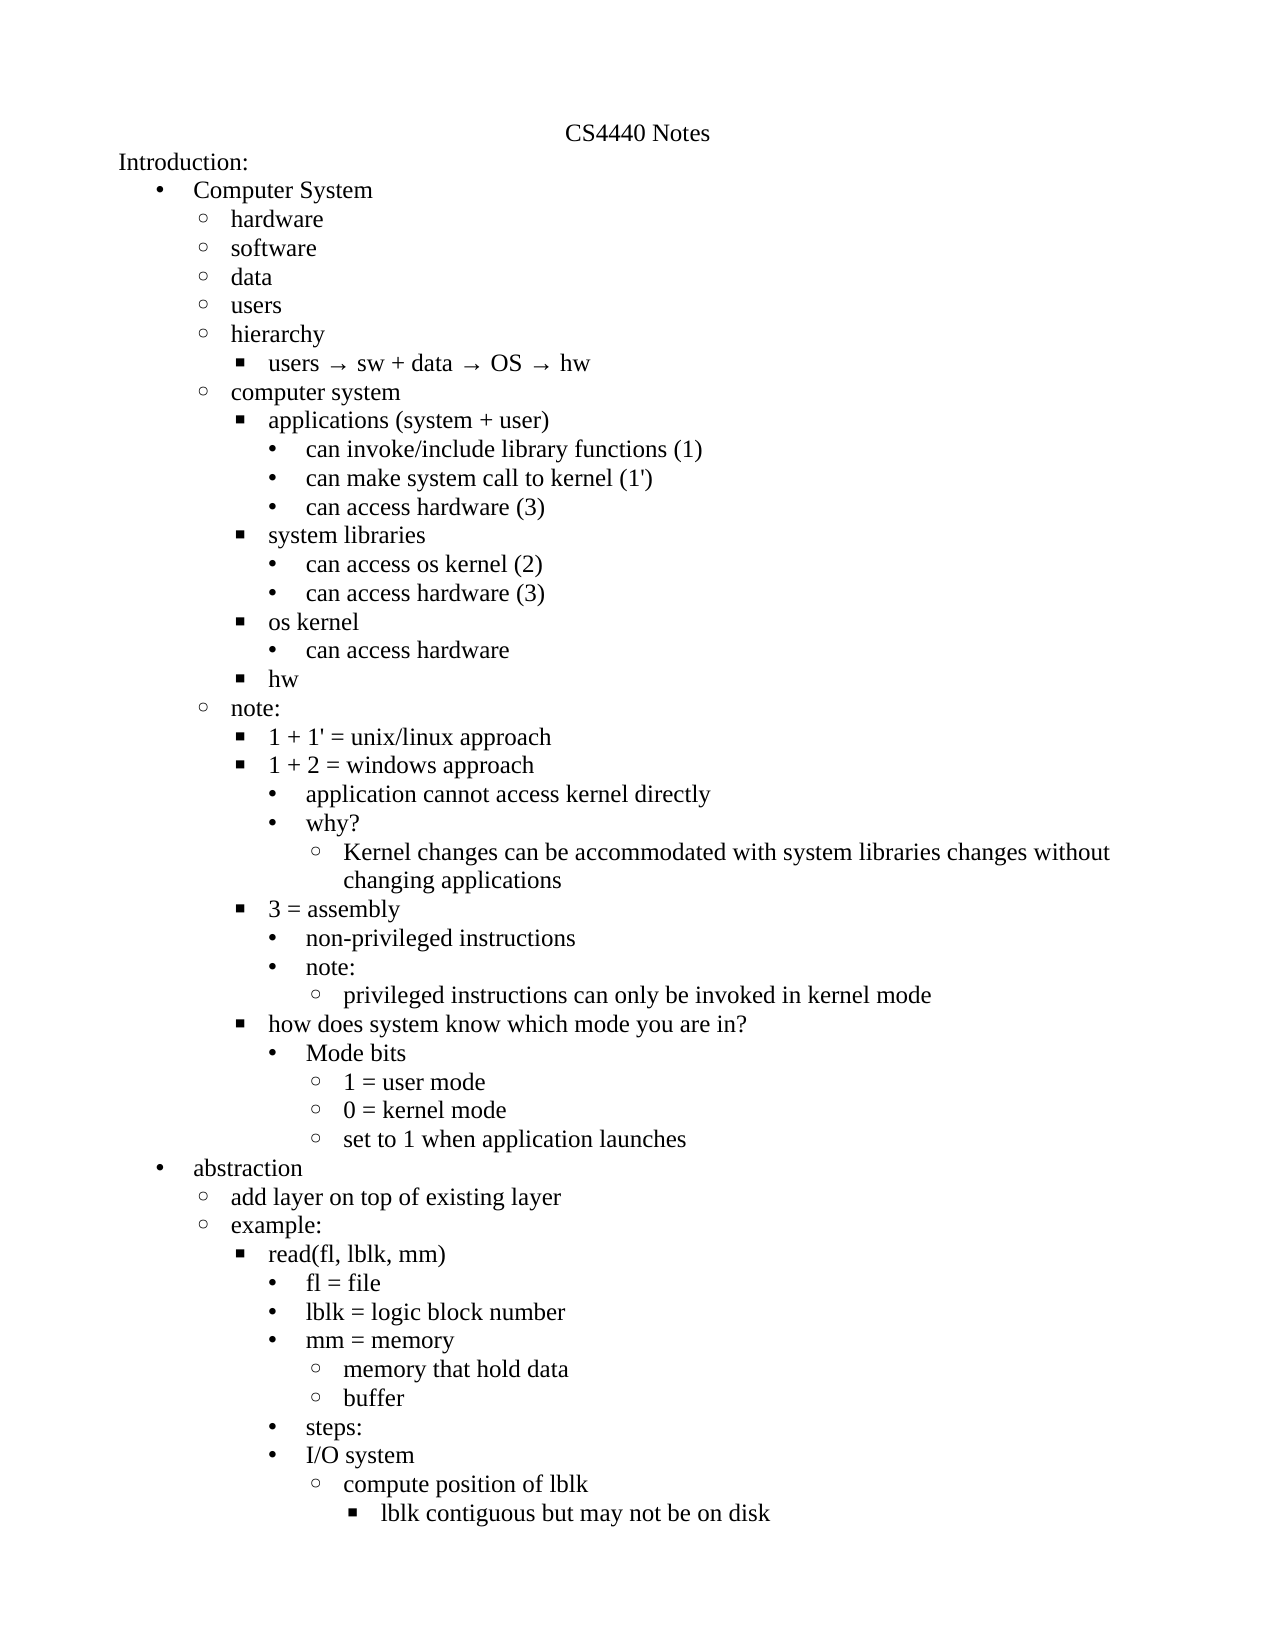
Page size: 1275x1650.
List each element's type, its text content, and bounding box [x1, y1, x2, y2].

list I/O system [268, 1441, 1157, 1469]
list add layer on top of existing layer [193, 1182, 1157, 1211]
list lblk = logic block number [268, 1297, 1157, 1326]
list note: [268, 952, 1157, 981]
list can access hardware (3) [268, 492, 1157, 521]
list set to 1 when application launches [306, 1124, 1157, 1153]
list can access os kernel (2) [268, 549, 1157, 578]
list can access hardware (3) [268, 578, 1157, 607]
list why? [268, 808, 1157, 837]
list Computer System [156, 176, 1157, 204]
list lblk contiguous but may not be on disk [343, 1498, 1157, 1527]
list mm = memory [268, 1326, 1157, 1354]
list computer system [193, 377, 1157, 406]
list 1 + 1' = unix/linux approach [231, 722, 1157, 751]
list system libraries [231, 521, 1157, 549]
list memory that hold data [306, 1354, 1157, 1383]
list Mode bits [268, 1038, 1157, 1067]
list application cannot access kernel directly [268, 779, 1157, 808]
list 3 = assembly [231, 894, 1157, 923]
list can make system call to kernel (1') [268, 463, 1157, 492]
list read(fl, lblk, mm) [231, 1239, 1157, 1268]
list steps: [268, 1412, 1157, 1441]
list note: [193, 693, 1157, 722]
list Kernel changes can be accommodated with system libraries changes without changing applications [306, 837, 1157, 894]
list software [193, 233, 1157, 262]
list 1 = user mode [306, 1067, 1157, 1096]
list how does system know which mode you are in? [231, 1009, 1157, 1038]
list 1 + 2 = windows approach [231, 751, 1157, 779]
text CS4440 Notes [118, 118, 1157, 147]
list compute position of lblk [306, 1469, 1157, 1498]
list buffer [306, 1383, 1157, 1412]
list applications (system + user) [231, 406, 1157, 434]
list abstraction [156, 1153, 1157, 1182]
list can access hardware [268, 636, 1157, 664]
list can invoke/include library functions (1) [268, 434, 1157, 463]
list 0 = kernel mode [306, 1096, 1157, 1124]
list hw [231, 664, 1157, 693]
list data [193, 262, 1157, 291]
list example: [193, 1211, 1157, 1239]
list users [193, 291, 1157, 319]
list privileged instructions can only be invoked in kernel mode [306, 981, 1157, 1009]
list hardware [193, 204, 1157, 233]
list users → sw + data → OS → hw [231, 348, 1157, 377]
list fl = file [268, 1268, 1157, 1297]
list non-privileged instructions [268, 923, 1157, 952]
text Introduction: [118, 147, 1157, 176]
list os kernel [231, 607, 1157, 636]
list hierarchy [193, 319, 1157, 348]
